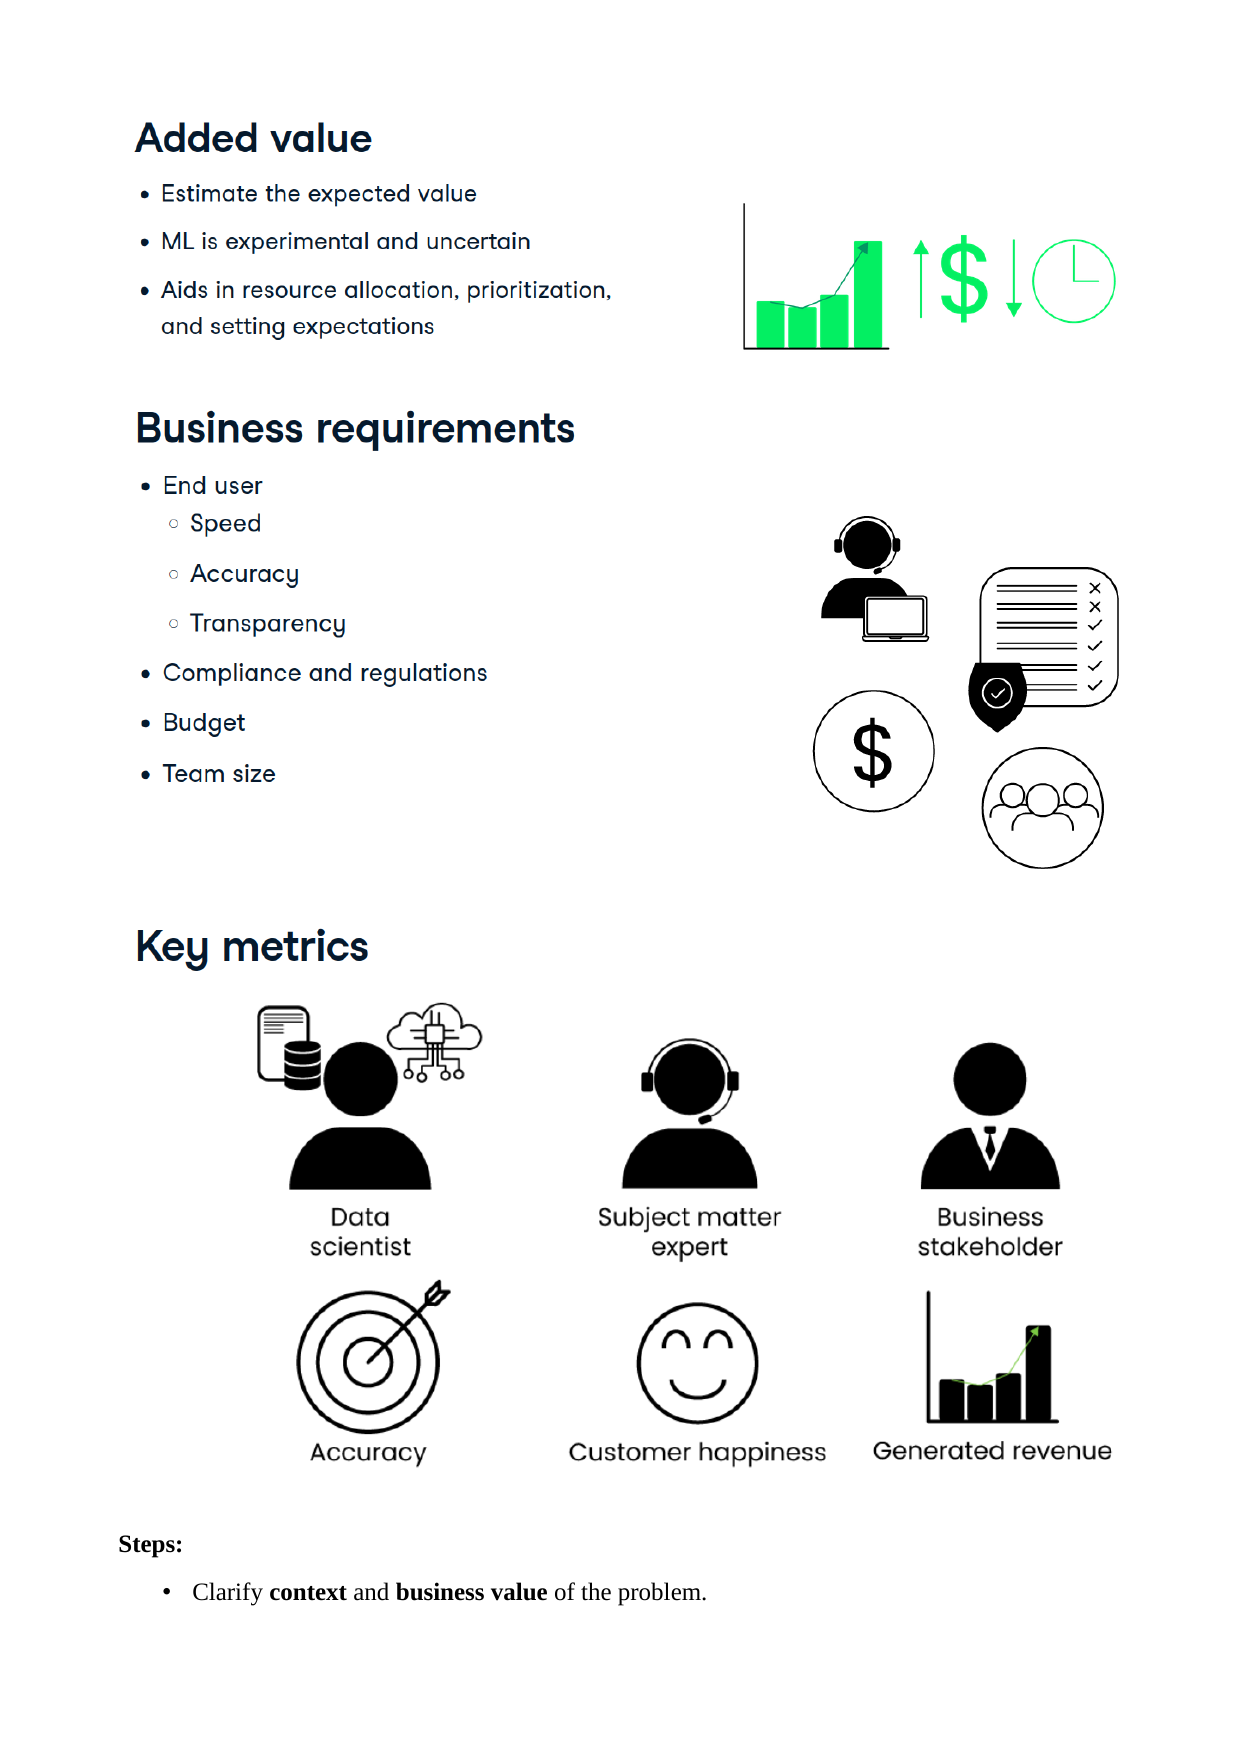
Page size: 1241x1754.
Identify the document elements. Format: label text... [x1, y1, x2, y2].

picture [118, 407, 1123, 874]
picture [118, 118, 1123, 356]
list Clarify context and business value of the problem. [162, 1577, 1122, 1606]
text Steps: [118, 1529, 1122, 1558]
picture [118, 925, 1123, 1478]
